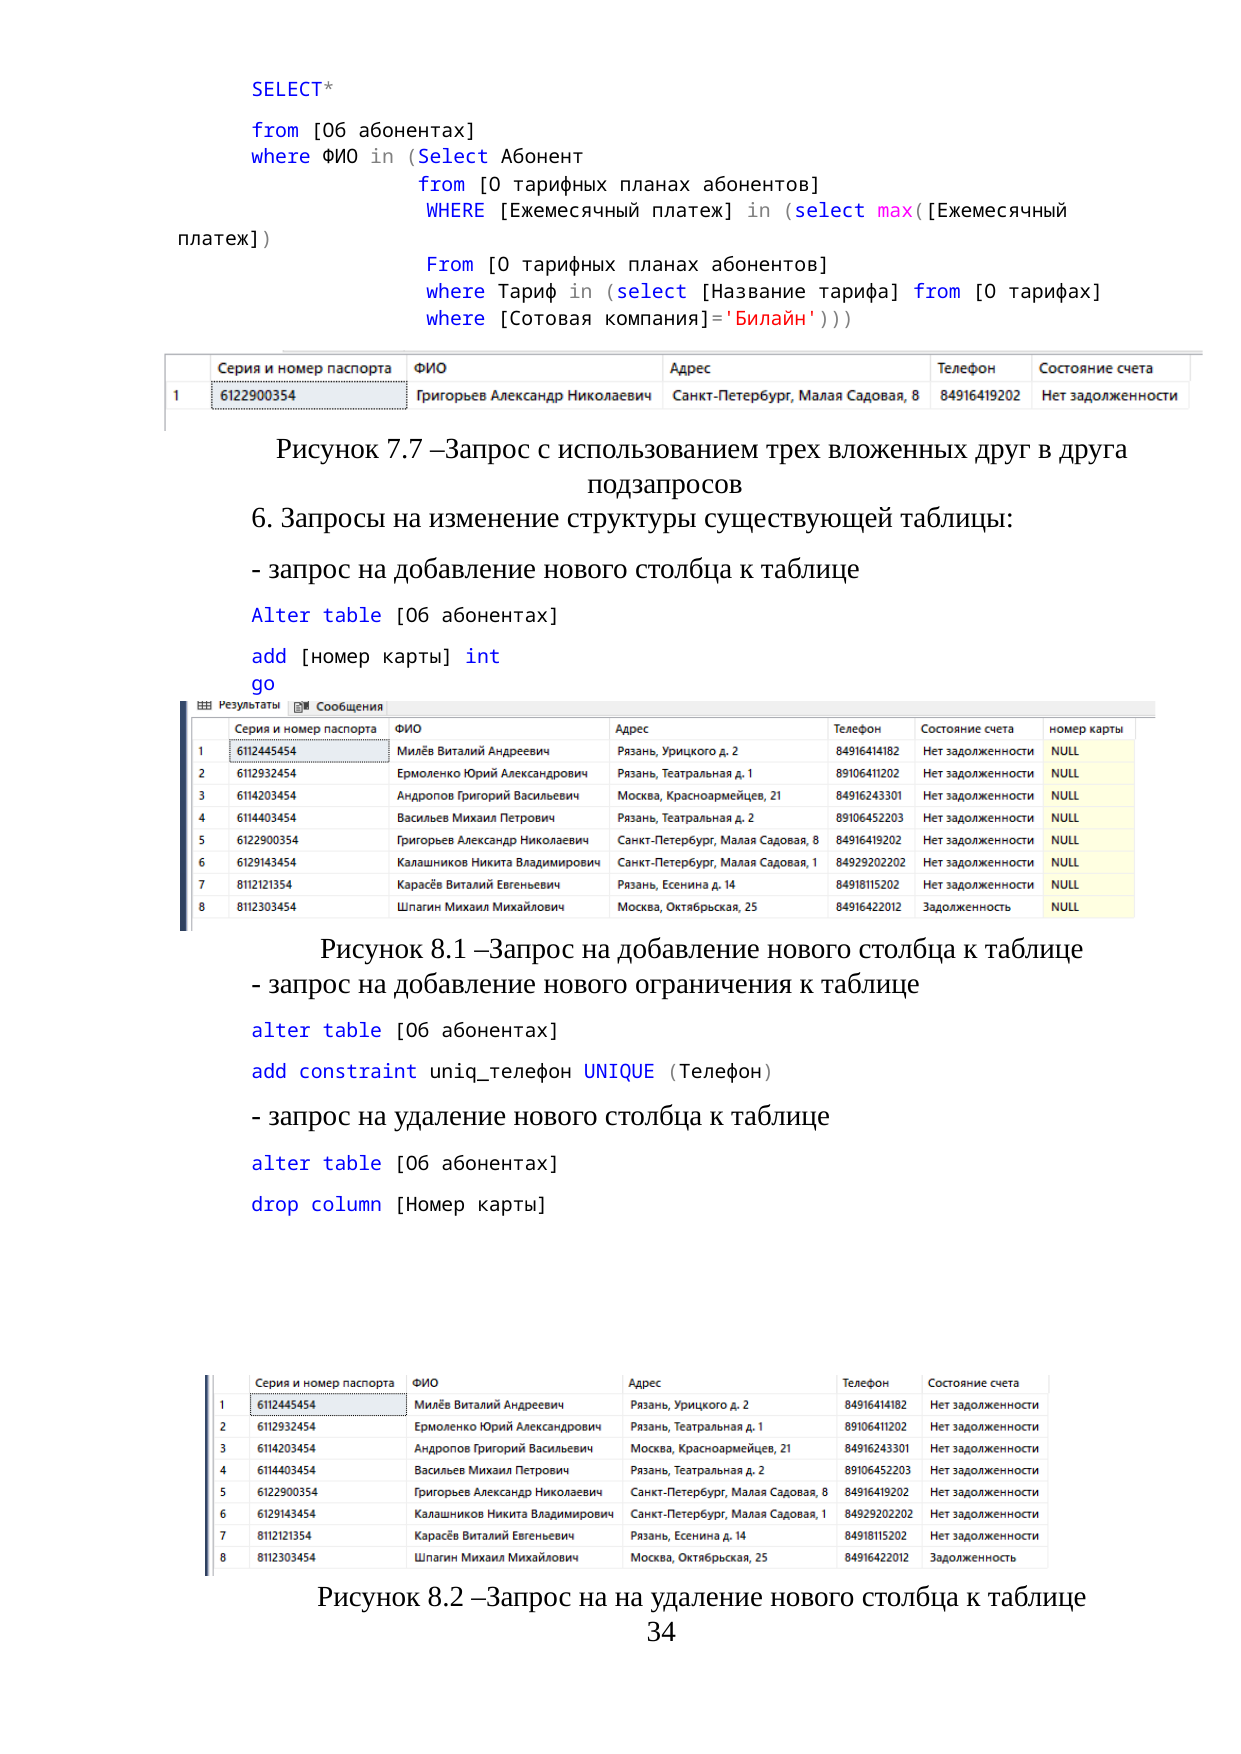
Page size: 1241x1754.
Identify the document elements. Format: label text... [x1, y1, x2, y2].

text From [О тарифных планах абонентов] [177, 251, 1152, 278]
text where Тариф in (select [Название тарифа] from [О тарифах] [177, 278, 1152, 305]
picture [205, 1456, 593, 1576]
text add constraint uniq_телефон UNIQUE (Телефон) [177, 1057, 1152, 1084]
text go [177, 669, 1152, 696]
text drop column [Номер карты] [177, 1190, 1152, 1217]
text where ФИО in (Select Абонент [177, 143, 1152, 170]
text alter table [Об абонентах] [177, 1017, 1152, 1043]
text from [Об абонентах] [177, 116, 1152, 143]
text from [О тарифных планах абонентов] [177, 170, 1152, 197]
picture [162, 372, 621, 431]
text - запрос на удаление нового столбца к таблице [177, 1098, 1152, 1132]
text add [номер карты] int [177, 642, 1152, 669]
text Рисунок 7.7 –Запрос с использованием трех вложенных друг в друга подзапросов [177, 346, 1152, 499]
text 6. Запросы на изменение структуры существующей таблицы: [177, 501, 1152, 534]
text - запрос на добавление нового ограничения к таблице [177, 966, 1152, 999]
text WHERE [Ежемесячный платеж] in (select max([Ежемесячный платеж]) [177, 197, 1152, 251]
text where [Сотовая компания]='Билайн'))) [177, 305, 1152, 332]
text SELECT* [177, 75, 1152, 102]
text alter table [Об абонентах] [177, 1149, 1152, 1176]
text Рисунок 8.1 –Запрос на добавление нового столбца к таблице [177, 710, 1152, 964]
text Рисунок 8.2 –Запрос на на удаление нового столбца к таблице [177, 1579, 1152, 1612]
text - запрос на добавление нового столбца к таблице [177, 551, 1152, 584]
text Alter table [Об абонентах] [177, 602, 1152, 629]
picture [180, 788, 697, 931]
